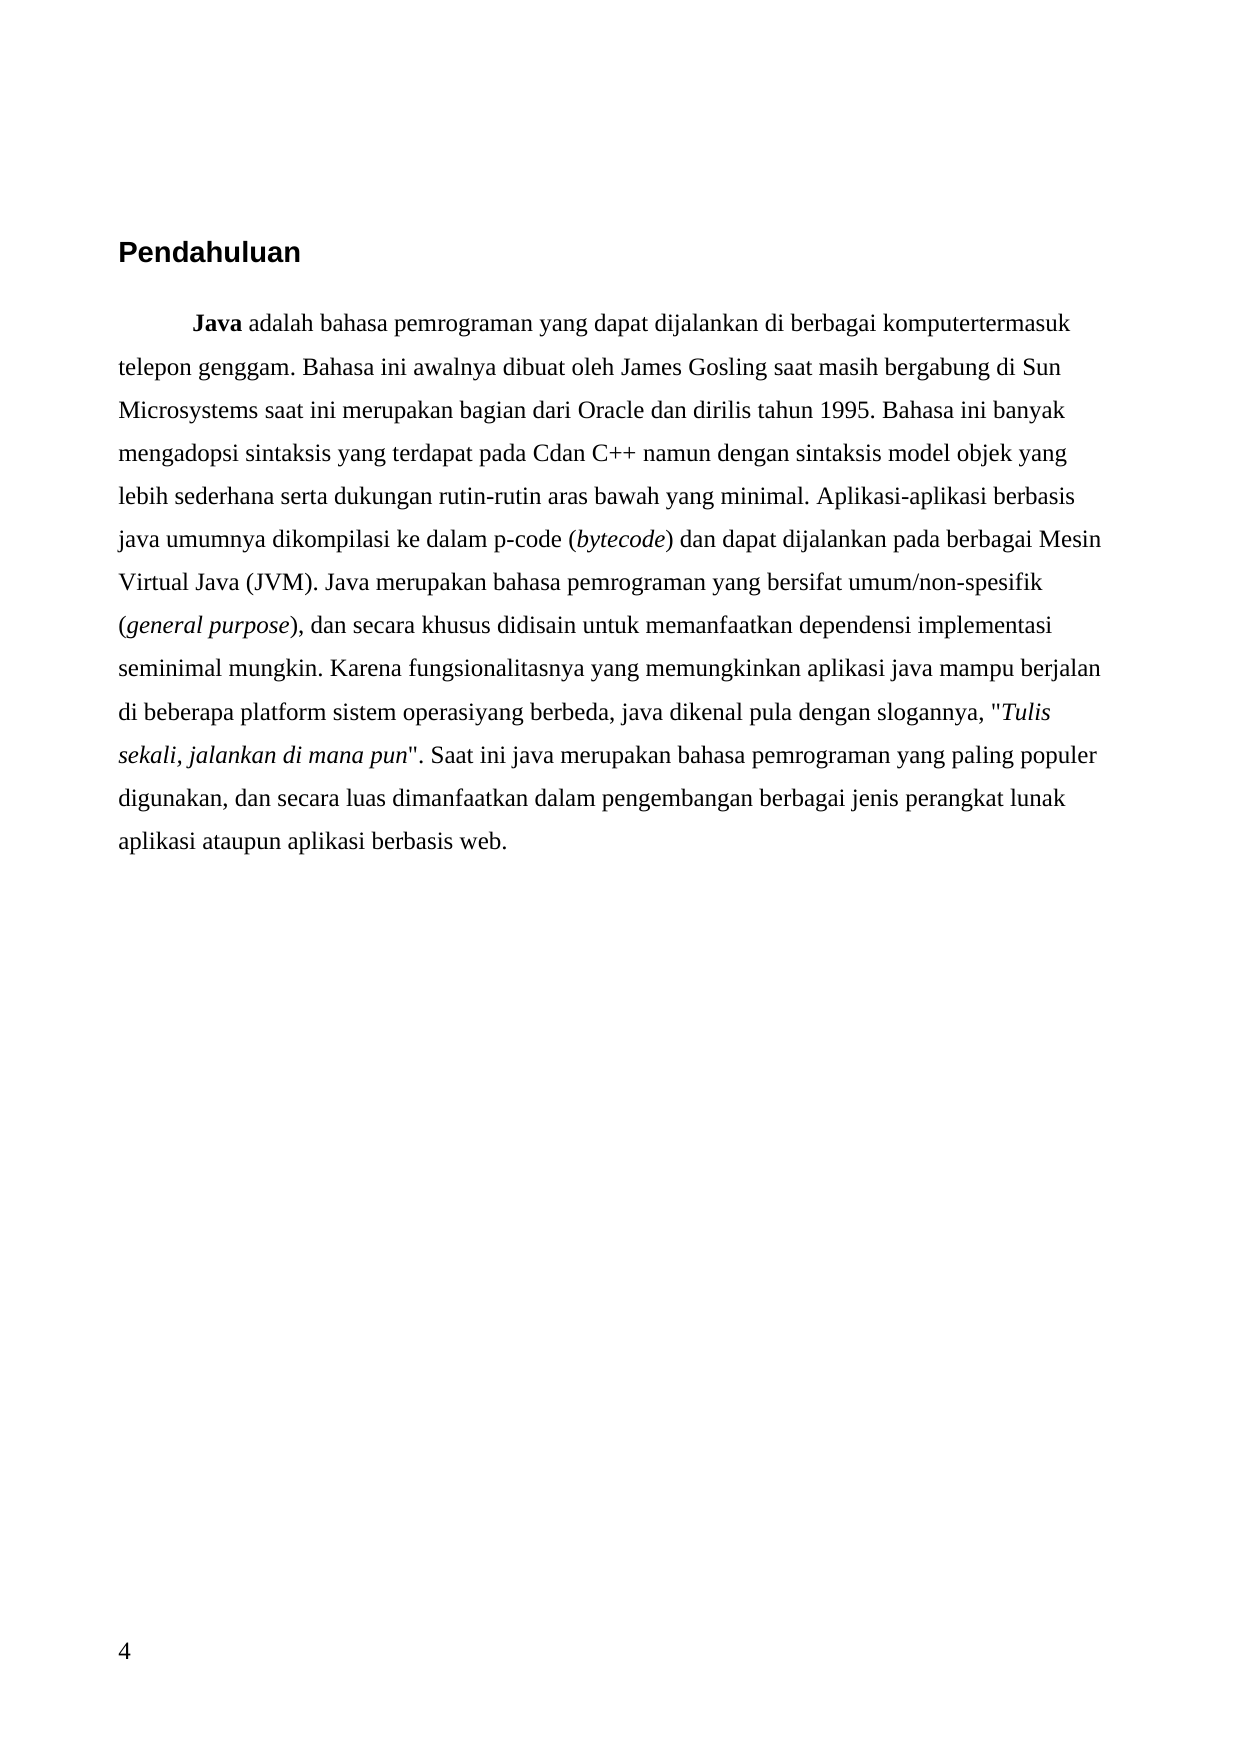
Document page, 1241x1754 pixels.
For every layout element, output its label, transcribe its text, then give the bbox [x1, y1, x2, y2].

subtitle Pendahuluan [118, 235, 1122, 268]
text Java adalah bahasa pemrograman yang dapat dijalankan di berbagai komputertermasuk telepon genggam. Bahasa ini awalnya dibuat oleh James Gosling saat masih bergabung di Sun Microsystems saat ini merupakan bagian dari Oracle dan dirilis tahun 1995. Bahasa ini banyak mengadopsi sintaksis yang terdapat pada Cdan C++ namun dengan sintaksis model objek yang lebih sederhana serta dukungan rutin-rutin aras bawah yang minimal. Aplikasi-aplikasi berbasis java umumnya dikompilasi ke dalam p-code (bytecode) dan dapat dijalankan pada berbagai Mesin Virtual Java (JVM). Java merupakan bahasa pemrograman yang bersifat umum/non-spesifik (general purpose), dan secara khusus didisain untuk memanfaatkan dependensi implementasi seminimal mungkin. Karena fungsionalitasnya yang memungkinkan aplikasi java mampu berjalan di beberapa platform sistem operasiyang berbeda, java dikenal pula dengan slogannya, "Tulis sekali, jalankan di mana pun". Saat ini java merupakan bahasa pemrograman yang paling populer digunakan, dan secara luas dimanfaatkan dalam pengembangan berbagai jenis perangkat lunak aplikasi ataupun aplikasi berbasis web. [118, 308, 1122, 855]
